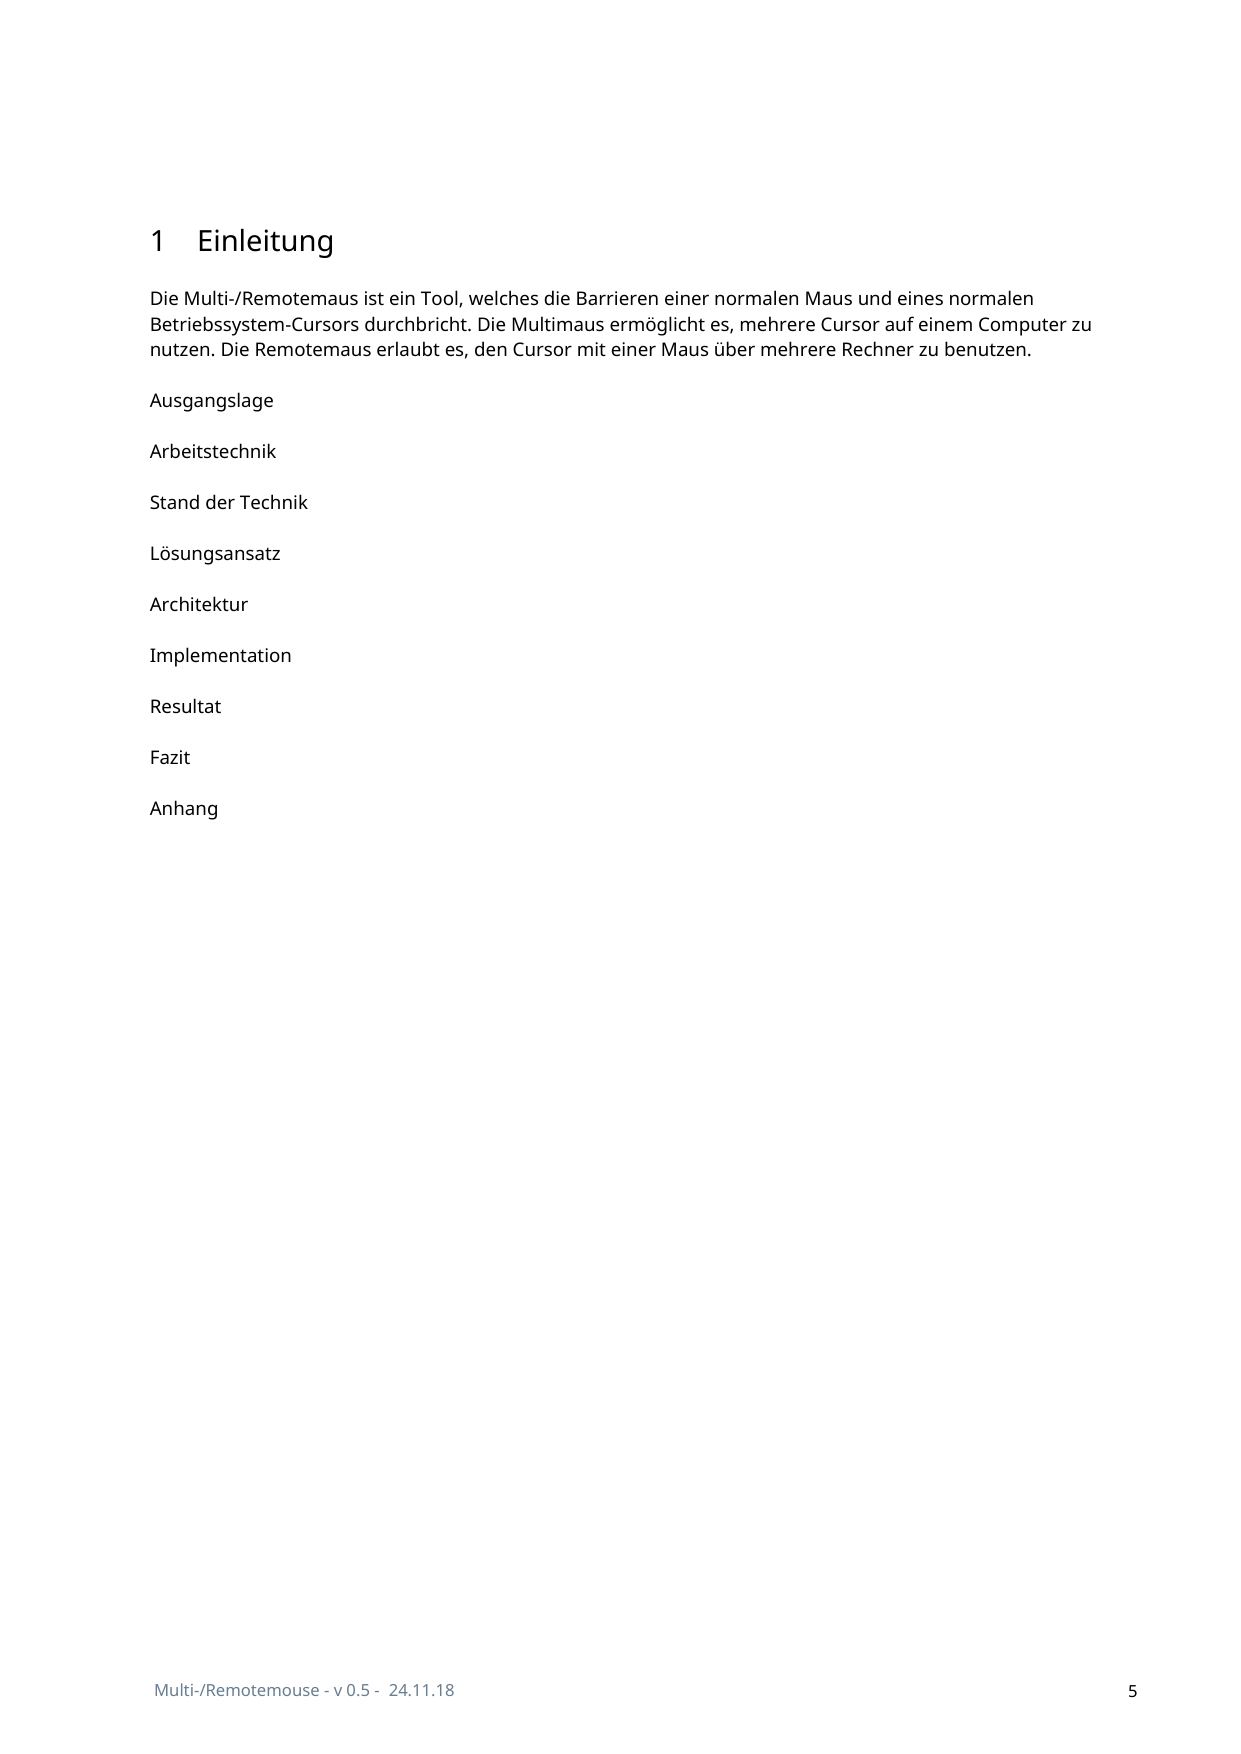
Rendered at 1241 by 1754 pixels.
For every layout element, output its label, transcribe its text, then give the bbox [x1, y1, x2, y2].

text Lösungsansatz [149, 541, 1136, 566]
text Anhang [149, 796, 1136, 821]
text Implementation [149, 643, 1136, 668]
text Fazit [149, 745, 1136, 770]
subtitle Einleitung [149, 221, 1136, 260]
text Ausgangslage [149, 387, 1136, 413]
text Arbeitstechnik [149, 438, 1136, 464]
text Die Multi-/Remotemaus ist ein Tool, welches die Barrieren einer normalen Maus und eines normalen Betriebssystem-Cursors durchbricht. Die Multimaus ermöglicht es, mehrere Cursor auf einem Computer zu nutzen. Die Remotemaus erlaubt es, den Cursor mit einer Maus über mehrere Rechner zu benutzen. [149, 285, 1136, 362]
text Stand der Technik [149, 489, 1136, 515]
text Resultat [149, 694, 1136, 719]
text Architektur [149, 592, 1136, 617]
